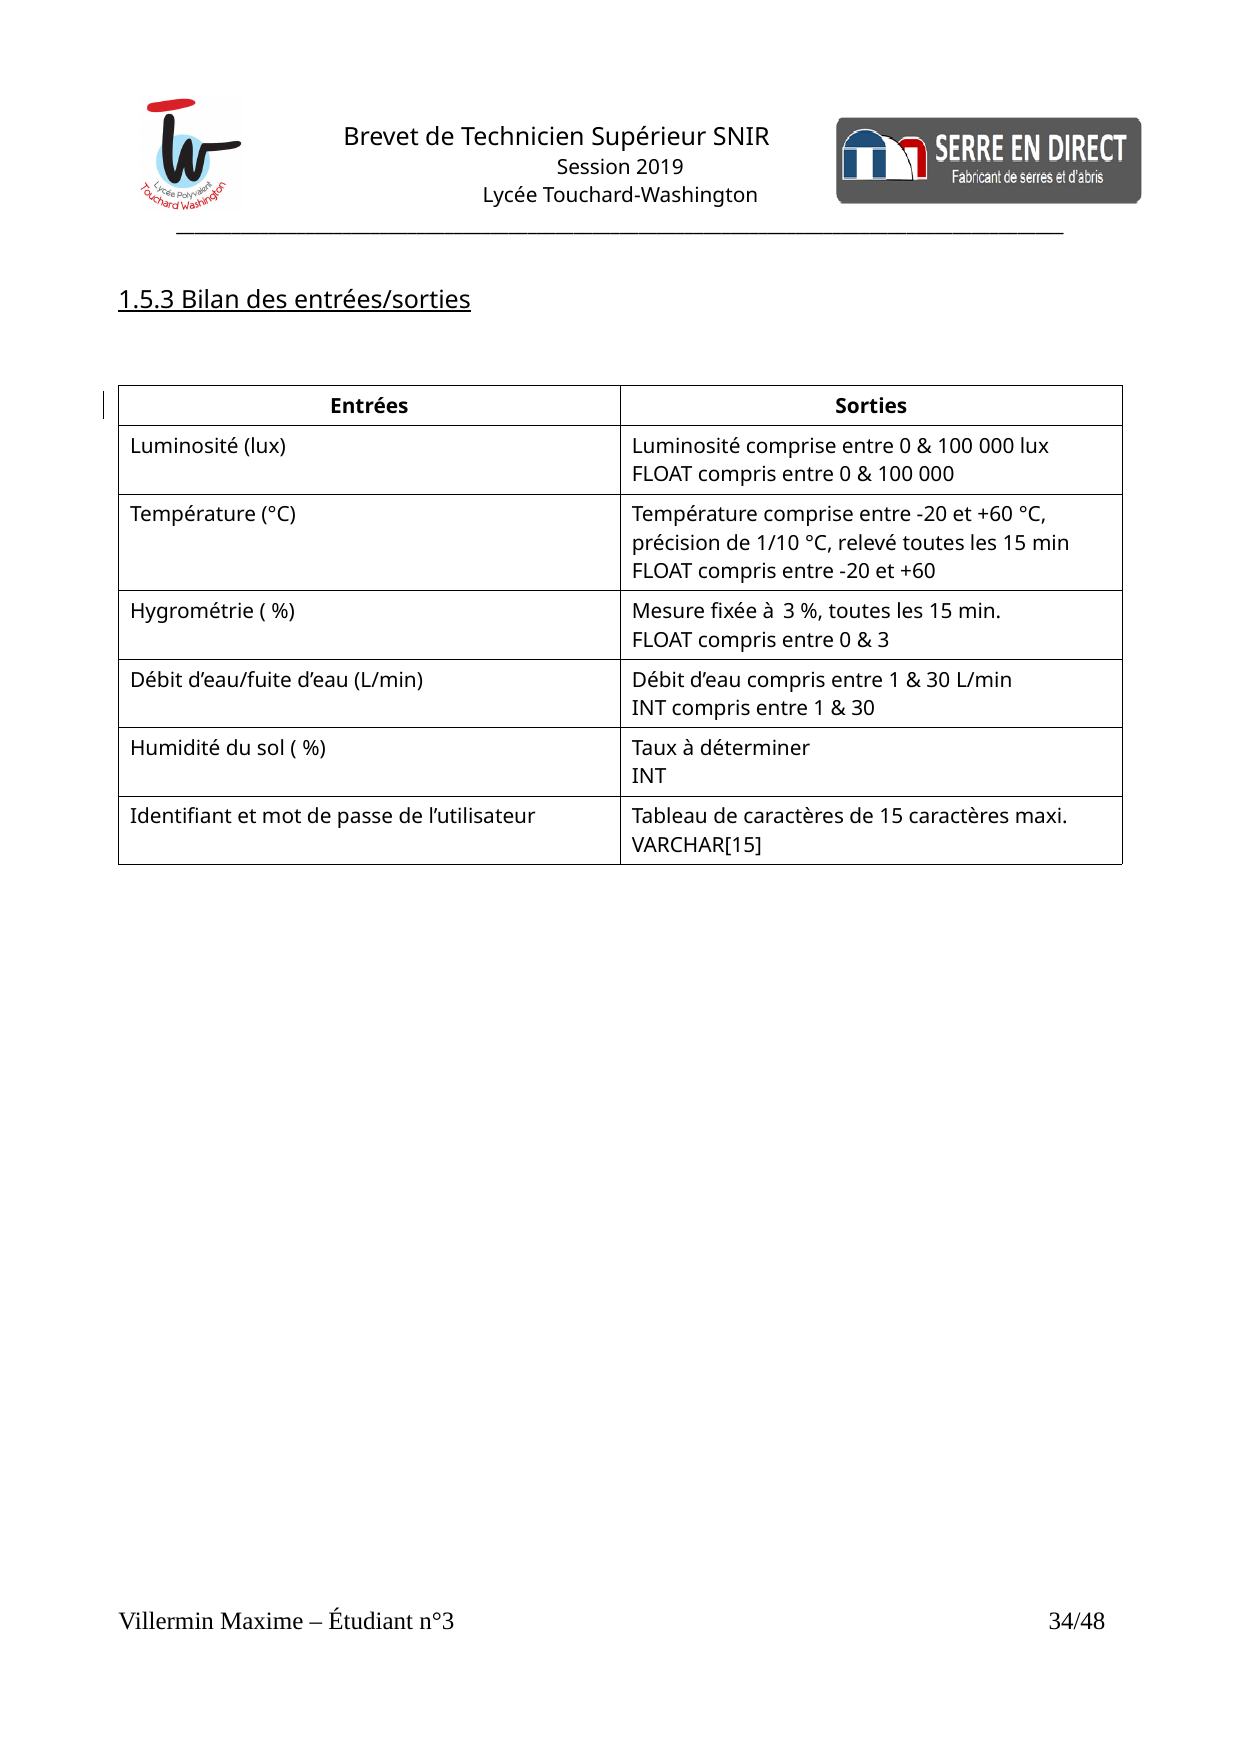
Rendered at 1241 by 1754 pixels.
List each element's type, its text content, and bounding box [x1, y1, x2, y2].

table_cell Identifiant et mot de passe de l’utilisateur [119, 797, 620, 864]
table_cell Débit d’eau/fuite d’eau (L/min) [119, 660, 620, 727]
picture [138, 95, 243, 212]
table_cell Luminosité (lux) [119, 426, 620, 493]
table_cell Tableau de caractères de 15 caractères maxi. VARCHAR[15] [621, 797, 1122, 864]
table_cell Humidité du sol ( %) [119, 728, 620, 796]
table_cell Température comprise entre -20 et +60 °C, précision de 1/10 °C, relevé toutes les 15 min FLOAT compris entre -20 et +60 [621, 495, 1122, 590]
table_header Sorties [621, 386, 1122, 425]
table_cell Taux à déterminer INT [621, 728, 1122, 796]
table_cell Luminosité comprise entre 0 & 100 000 lux FLOAT compris entre 0 & 100 000 [621, 426, 1122, 493]
table_cell Hygrométrie ( %) [119, 591, 620, 659]
table_cell Mesure fixée à 3 %, toutes les 15 min. FLOAT compris entre 0 & 3 [621, 591, 1122, 659]
subtitle 1.5.3 Bilan des entrées/sorties [118, 282, 1122, 316]
table_cell Température (°C) [119, 495, 620, 590]
picture [831, 115, 1145, 208]
table_header Entrées [119, 386, 620, 425]
table_cell Débit d’eau compris entre 1 & 30 L/min INT compris entre 1 & 30 [621, 660, 1122, 727]
